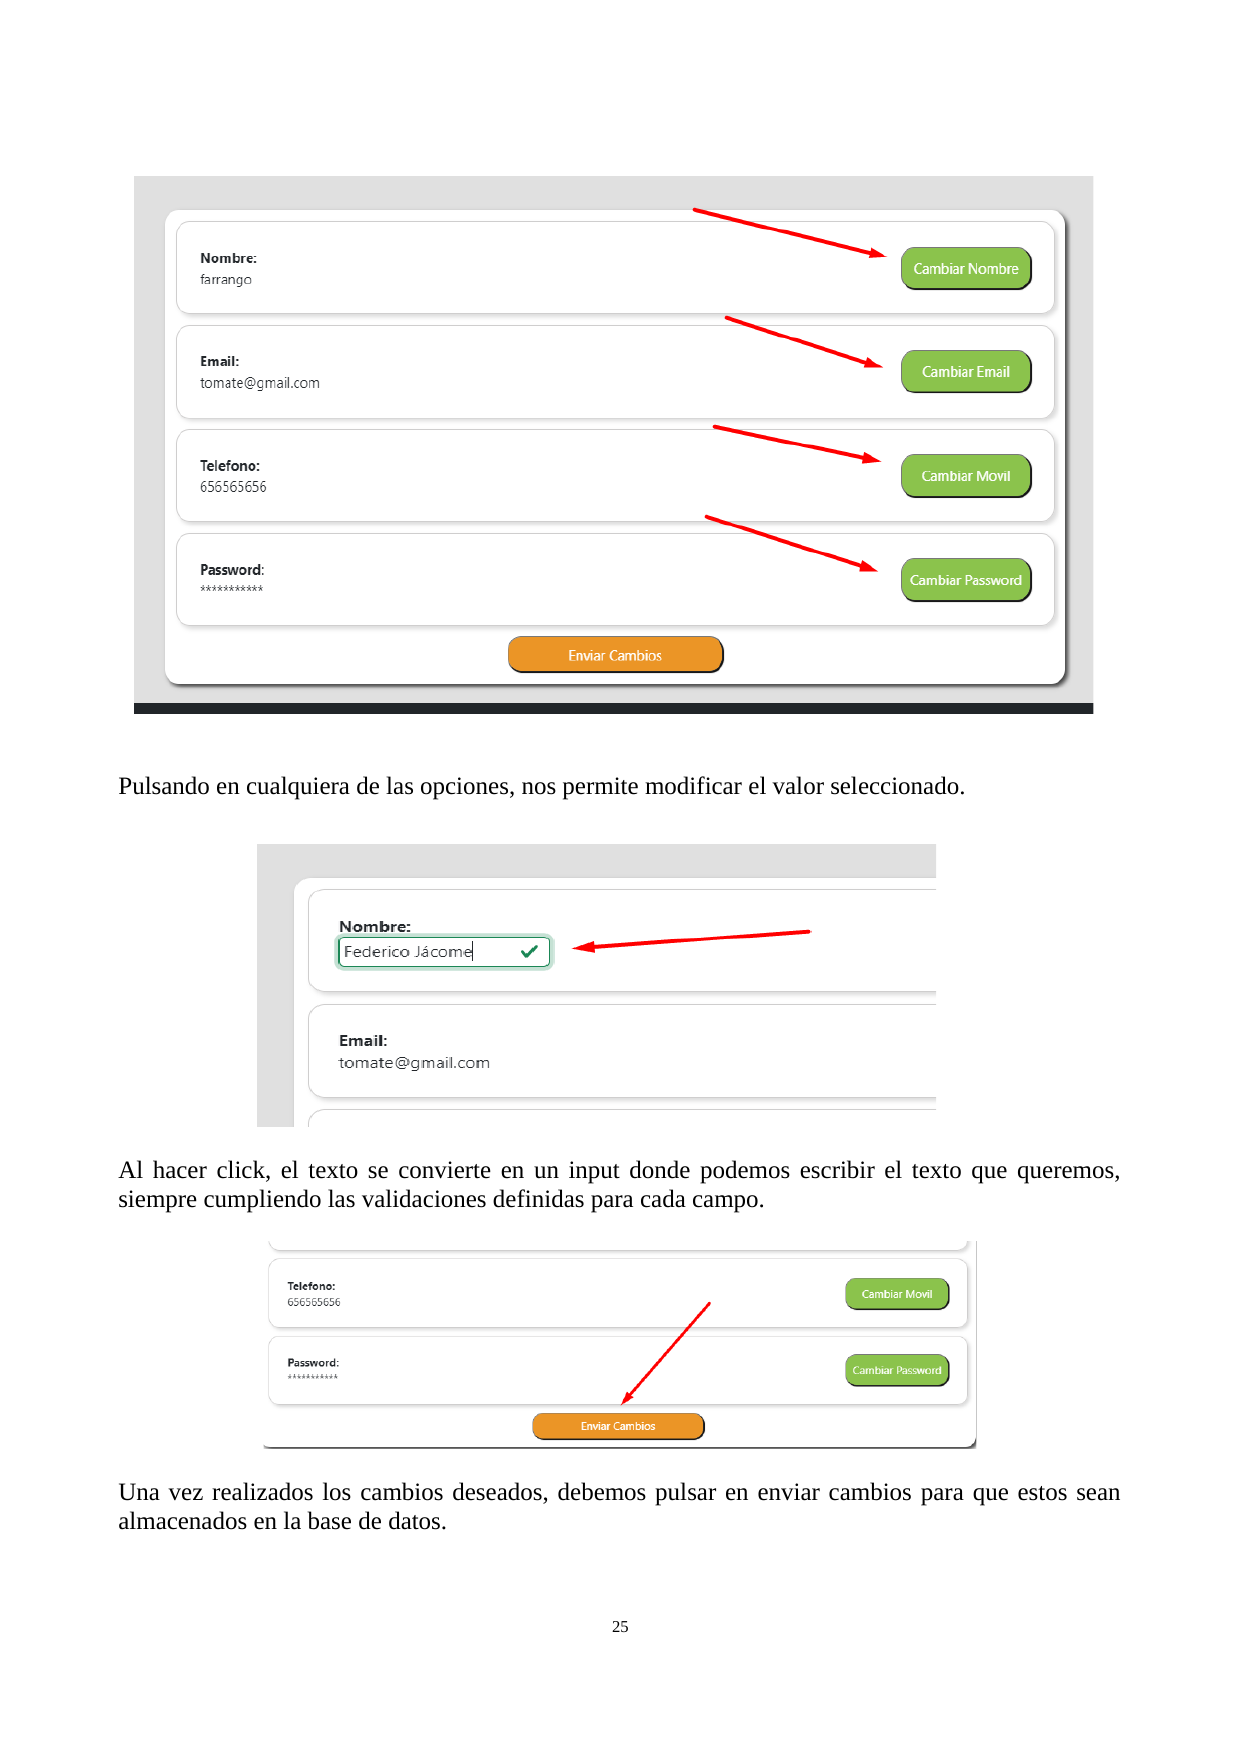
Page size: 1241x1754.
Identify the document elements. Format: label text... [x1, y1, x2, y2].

picture [263, 1241, 977, 1449]
text Una vez realizados los cambios deseados, debemos pulsar en enviar cambios para que estos sean almacenados en la base de datos. [118, 1477, 1122, 1535]
text Pulsando en cualquiera de las opciones, nos permite modificar el valor seleccionado. [118, 771, 1122, 800]
picture [134, 176, 1094, 714]
text Al hacer click, el texto se convierte en un input donde podemos escribir el texto que queremos, siempre cumpliendo las validaciones definidas para cada campo. [118, 1155, 1122, 1212]
picture [257, 844, 937, 1127]
